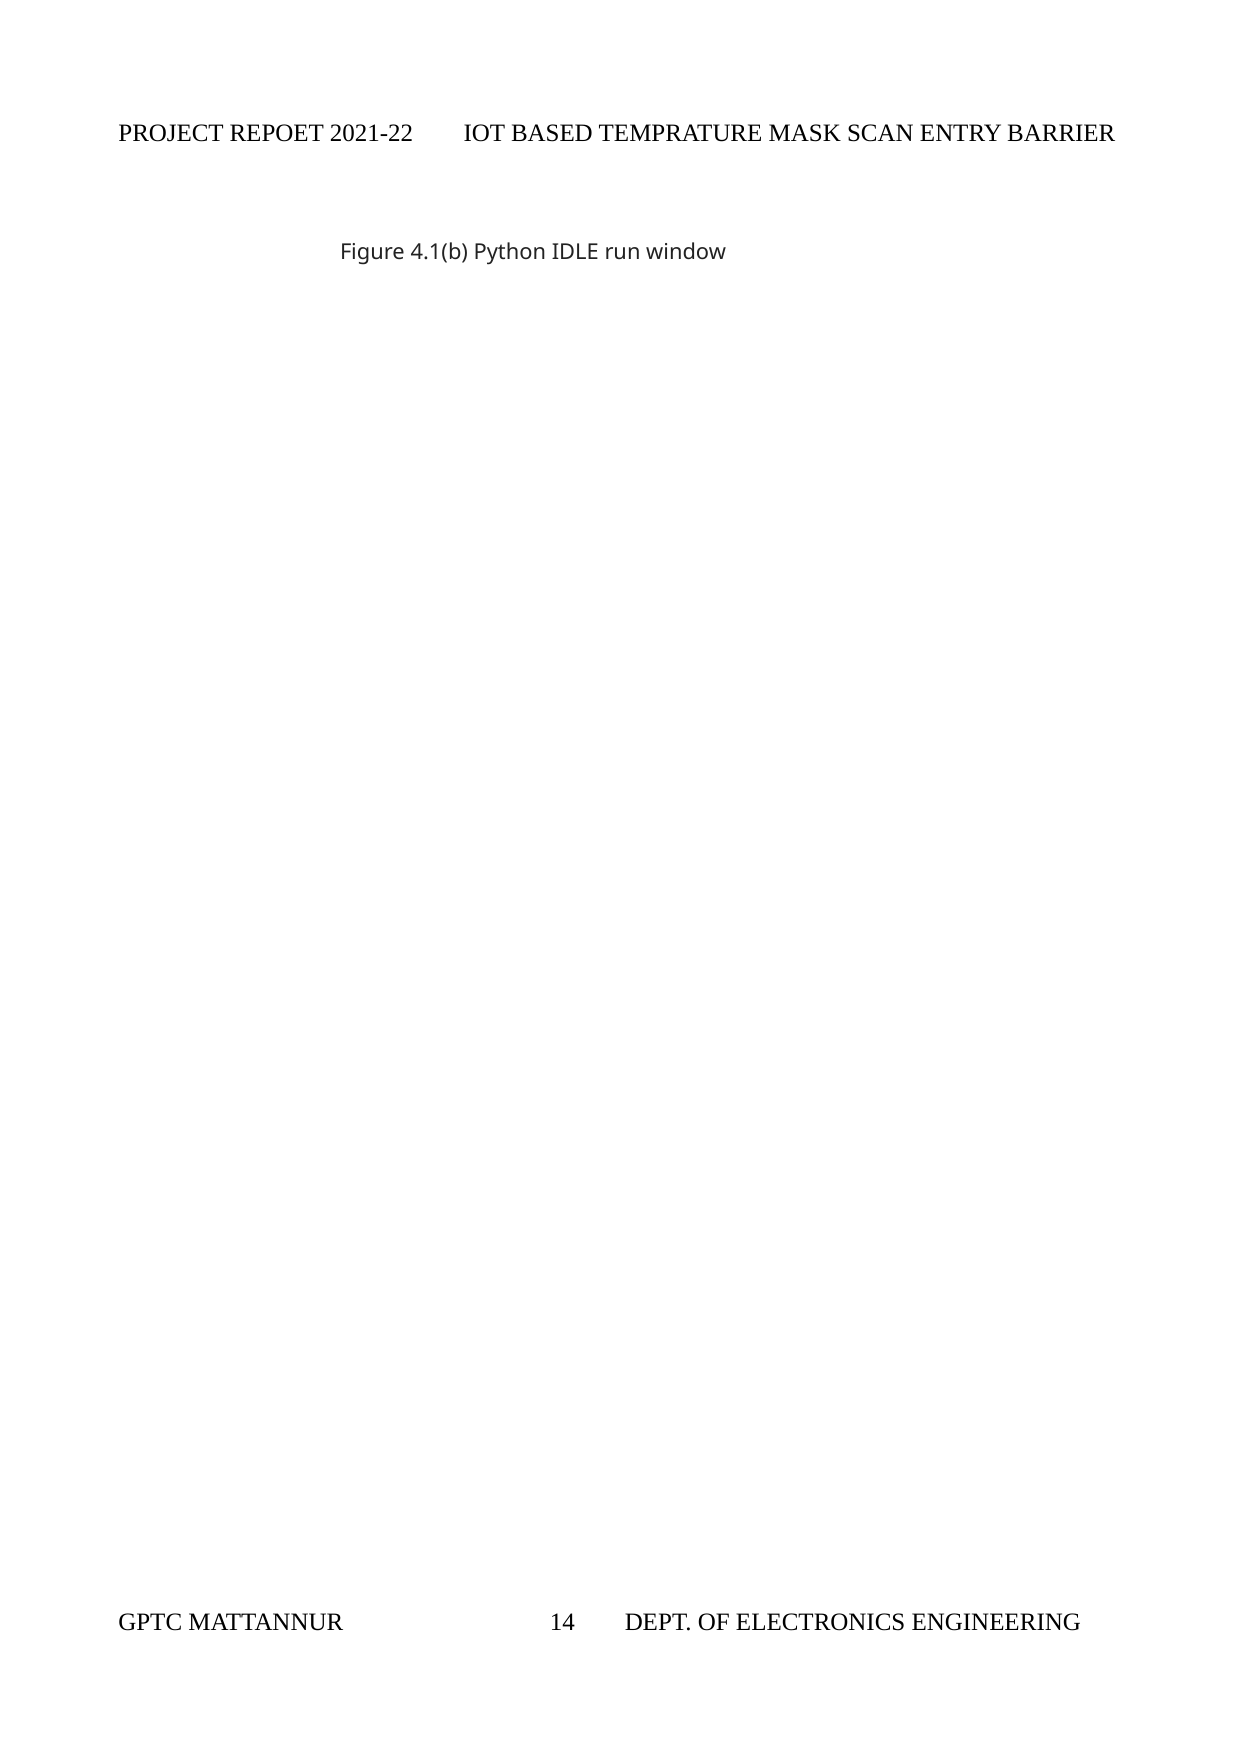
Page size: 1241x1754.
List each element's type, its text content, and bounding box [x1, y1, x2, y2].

text Figure 4.1(b) Python IDLE run window [118, 236, 1122, 265]
